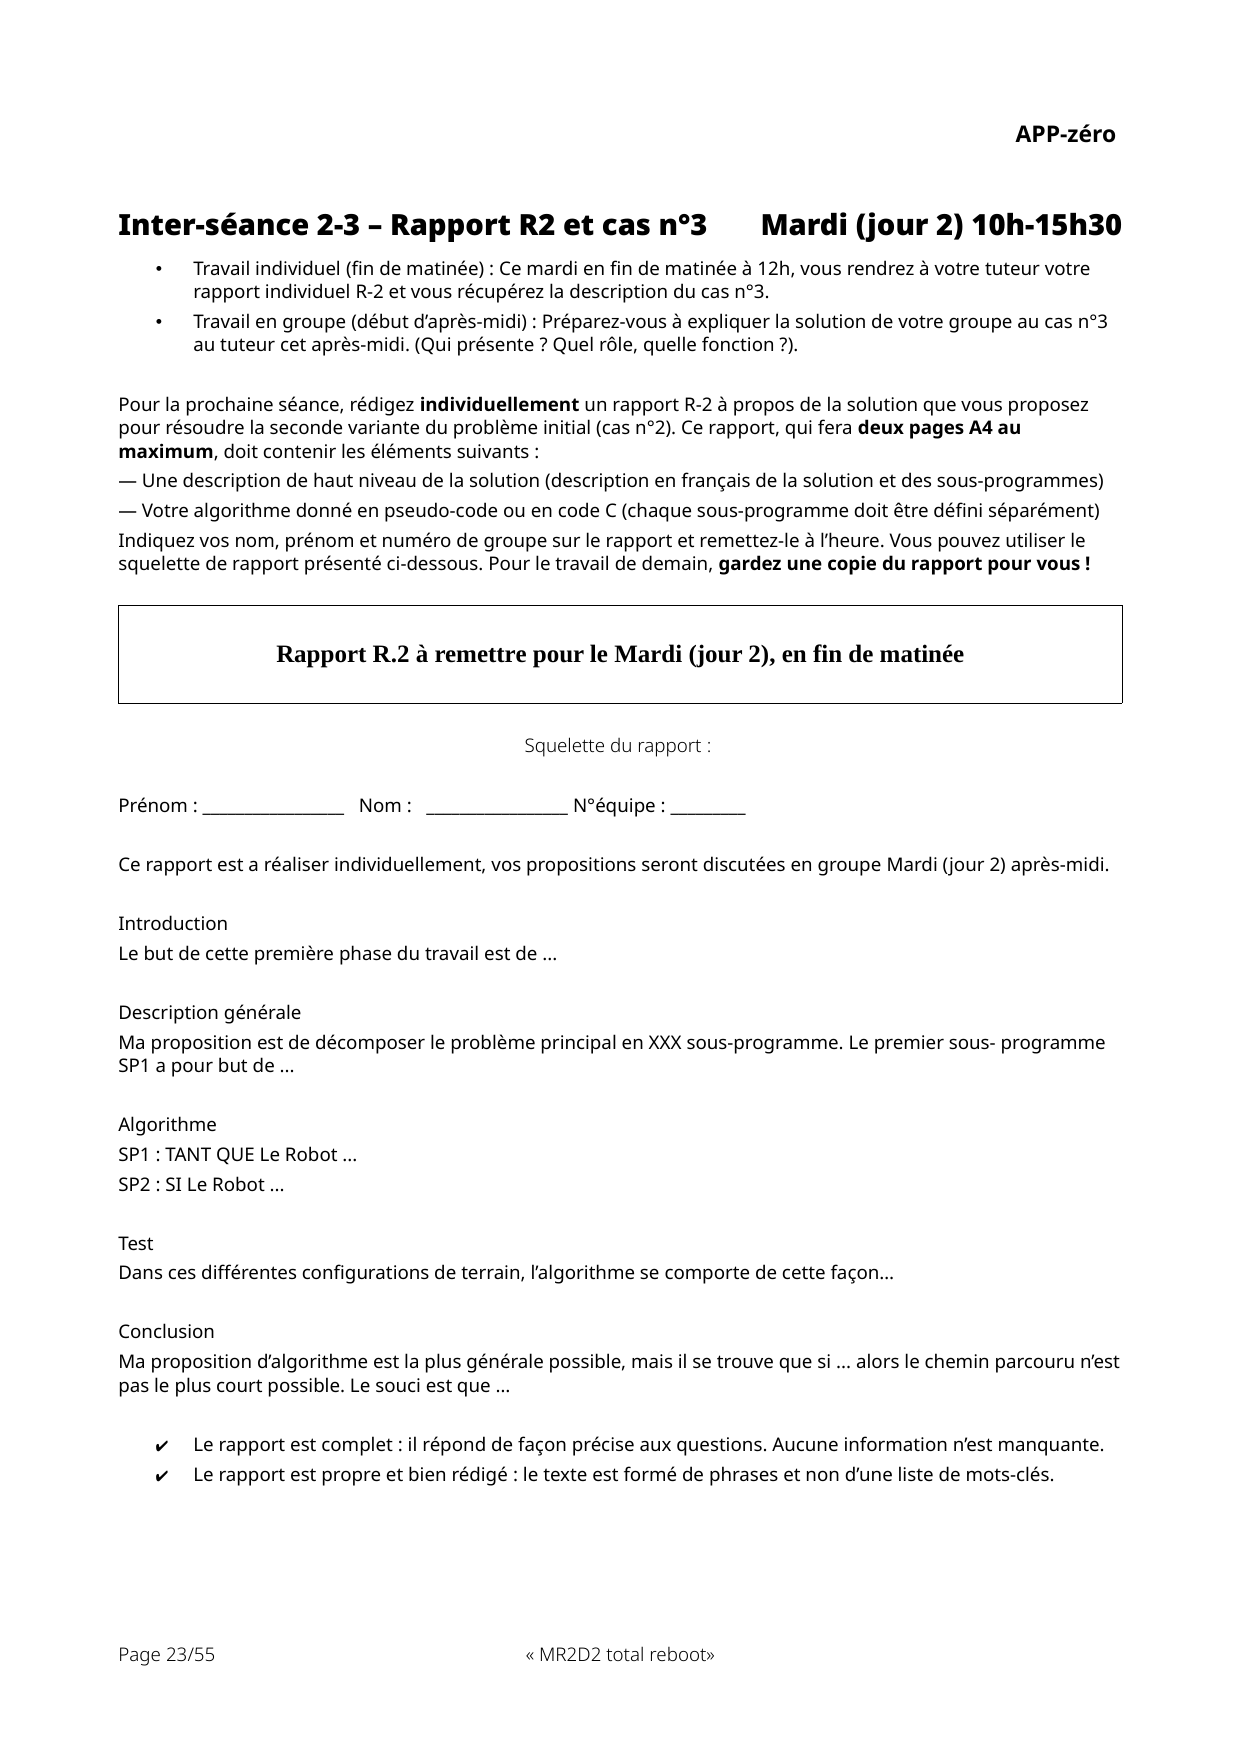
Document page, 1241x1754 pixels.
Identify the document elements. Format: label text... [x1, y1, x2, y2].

subtitle Inter-séance 2-3 – Rapport R2 et cas n°3 Mardi (jour 2) 10h-15h30 [118, 204, 1122, 243]
text Conclusion [118, 1320, 1122, 1344]
text Ma proposition est de décomposer le problème principal en XXX sous-programme. Le premier sous- programme SP1 a pour but de ... [118, 1030, 1122, 1077]
text Algorithme [118, 1113, 1122, 1137]
text Introduction [118, 912, 1122, 936]
text Ce rapport est a réaliser individuellement, vos propositions seront discutées en groupe Mardi (jour 2) après-midi. [118, 853, 1122, 876]
text Prénom : _________________ Nom : _________________ N°équipe : _________ [118, 793, 1122, 817]
list Travail individuel (fin de matinée) : Ce mardi en fin de matinée à 12h, vous rendrez à votre tuteur votre rapport individuel R-2 et vous récupérez la description du cas n°3. [156, 256, 1122, 303]
text Description générale [118, 1001, 1122, 1024]
text Pour la prochaine séance, rédigez individuellement un rapport R-2 à propos de la solution que vous proposez pour résoudre la seconde variante du problème initial (cas n°2). Ce rapport, qui fera deux pages A4 au maximum, doit contenir les éléments suivants : [118, 392, 1122, 463]
text SP1 : TANT QUE Le Robot ... [118, 1143, 1122, 1166]
text — Votre algorithme donné en pseudo-code ou en code C (chaque sous-programme doit être défini séparément) [118, 498, 1122, 522]
text Dans ces différentes configurations de terrain, l’algorithme se comporte de cette façon… [118, 1261, 1122, 1284]
text SP2 : SI Le Robot ... [118, 1172, 1122, 1196]
text Test [118, 1231, 1122, 1255]
text Squelette du rapport : [118, 732, 1122, 758]
list Le rapport est propre et bien rédigé : le texte est formé de phrases et non d’une liste de mots-clés. [156, 1462, 1122, 1486]
table_header Rapport R.2 à remettre pour le Mardi (jour 2), en fin de matinée [119, 606, 1122, 703]
list Travail en groupe (début d’après-midi) : Préparez-vous à expliquer la solution de votre groupe au cas n°3 au tuteur cet après-midi. (Qui présente ? Quel rôle, quelle fonction ?). [156, 309, 1122, 357]
text — Une description de haut niveau de la solution (description en français de la solution et des sous-programmes) [118, 469, 1122, 493]
text Le but de cette première phase du travail est de ... [118, 941, 1122, 965]
list Le rapport est complet : il répond de façon précise aux questions. Aucune information n’est manquante. [156, 1432, 1122, 1456]
text Ma proposition d’algorithme est la plus générale possible, mais il se trouve que si ... alors le chemin parcouru n’est pas le plus court possible. Le souci est que … [118, 1350, 1122, 1397]
text Indiquez vos nom, prénom et numéro de groupe sur le rapport et remettez-le à l’heure. Vous pouvez utiliser le squelette de rapport présenté ci-dessous. Pour le travail de demain, gardez une copie du rapport pour vous ! [118, 528, 1122, 575]
